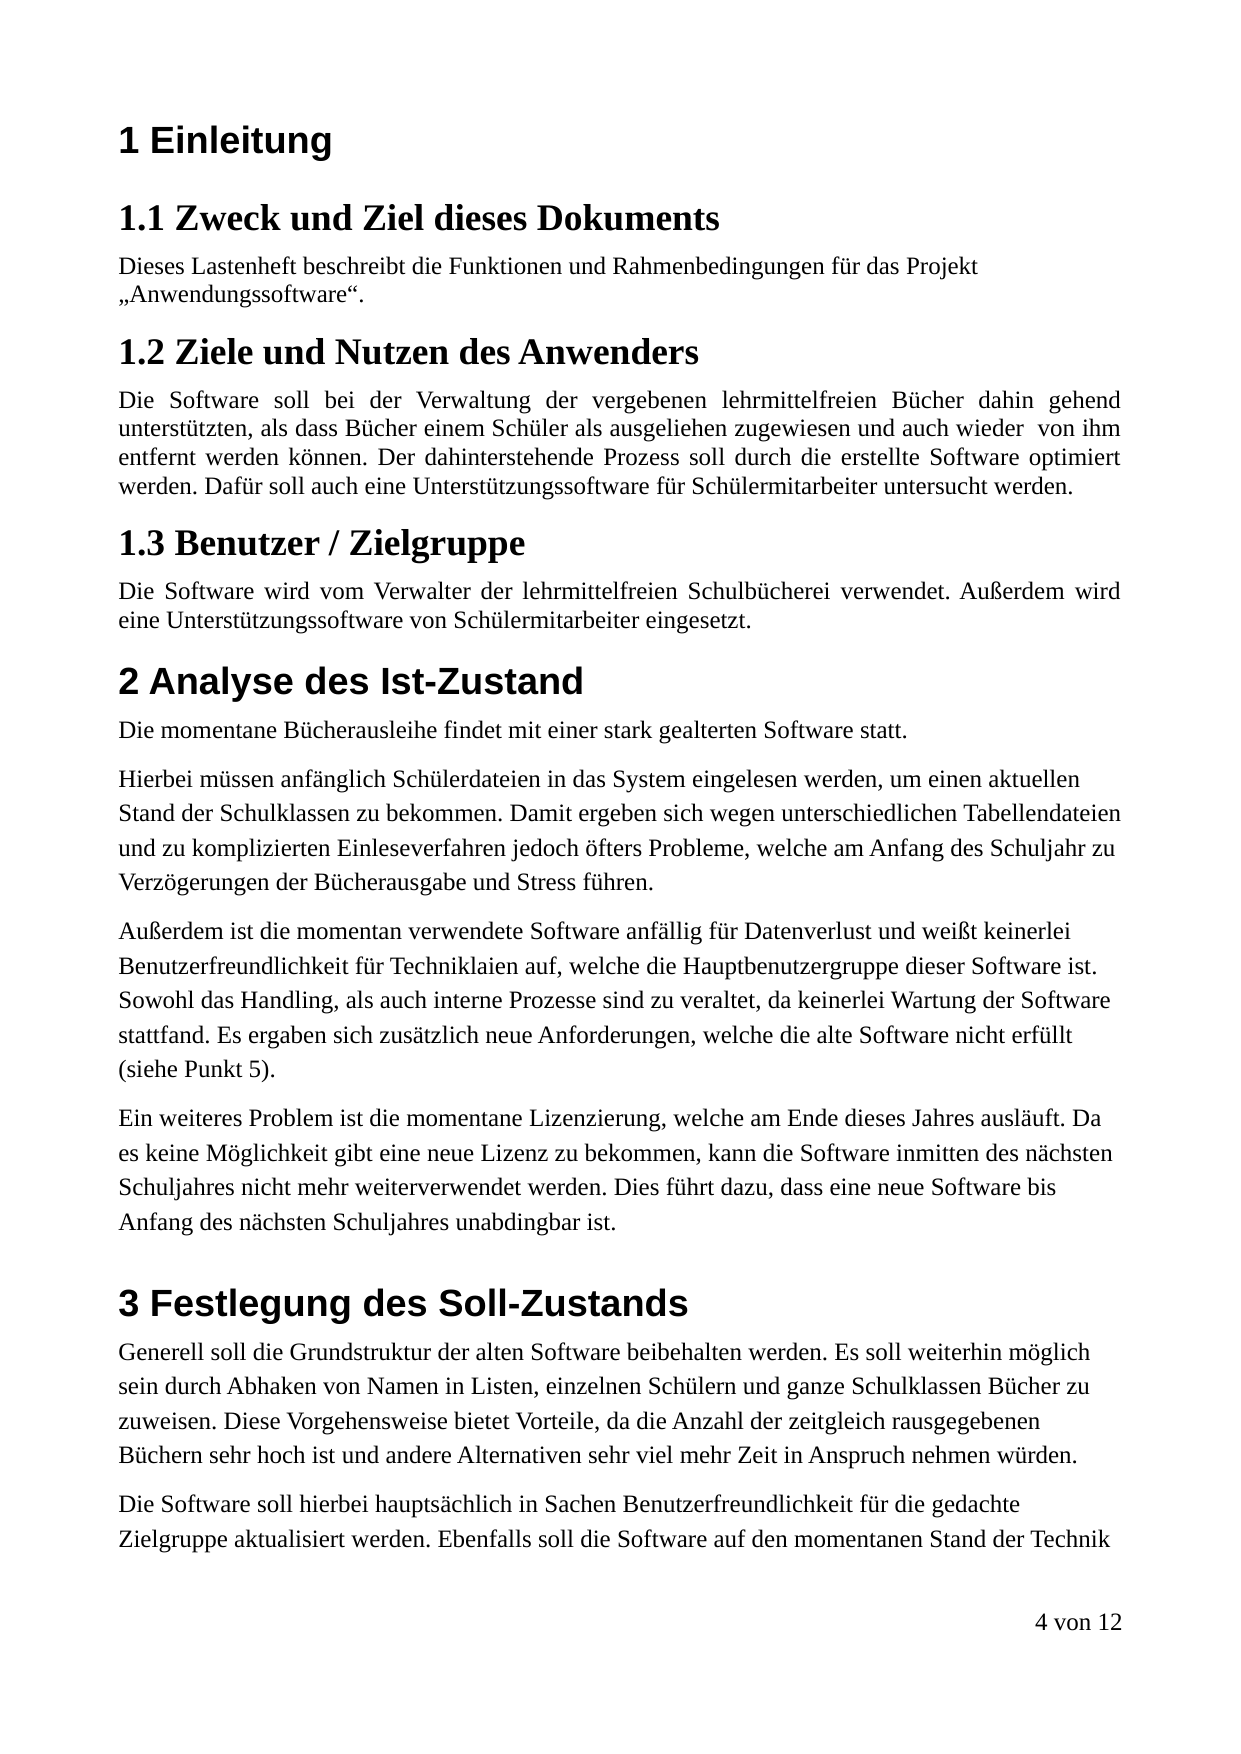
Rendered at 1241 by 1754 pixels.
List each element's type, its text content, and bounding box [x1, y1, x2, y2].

text Dieses Lastenheft beschreibt die Funktionen und Rahmenbedingungen für das Projekt „Anwendungssoftware“. [118, 251, 1122, 308]
text Hierbei müssen anfänglich Schülerdateien in das System eingelesen werden, um einen aktuellen Stand der Schulklassen zu bekommen. Damit ergeben sich wegen unterschiedlichen Tabellendateien und zu komplizierten Einleseverfahren jedoch öfters Probleme, welche am Anfang des Schuljahr zu Verzögerungen der Bücherausgabe und Stress führen. [118, 764, 1122, 896]
text Ein weiteres Problem ist die momentane Lizenzierung, welche am Ende dieses Jahres ausläuft. Da es keine Möglichkeit gibt eine neue Lizenz zu bekommen, kann die Software inmitten des nächsten Schuljahres nicht mehr weiterverwendet werden. Dies führt dazu, dass eine neue Software bis Anfang des nächsten Schuljahres unabdingbar ist. [118, 1103, 1122, 1236]
subtitle 1 Einleitung [118, 118, 1122, 162]
text Die momentane Bücherausleihe findet mit einer stark gealterten Software statt. [118, 715, 1122, 743]
subtitle 1.2 Ziele und Nutzen des Anwenders [118, 329, 1122, 372]
text Außerdem ist die momentan verwendete Software anfällig für Datenverlust und weißt keinerlei Benutzerfreundlichkeit für Techniklaien auf, welche die Hauptbenutzergruppe dieser Software ist. Sowohl das Handling, als auch interne Prozesse sind zu veraltet, da keinerlei Wartung der Software stattfand. Es ergaben sich zusätzlich neue Anforderungen, welche die alte Software nicht erfüllt (siehe Punkt 5). [118, 916, 1122, 1083]
text Die Software soll hierbei hauptsächlich in Sachen Benutzerfreundlichkeit für die gedachte Zielgruppe aktualisiert werden. Ebenfalls soll die Software auf den momentanen Stand der Technik [118, 1489, 1122, 1553]
text Die Software wird vom Verwalter der lehrmittelfreien Schulbücherei verwendet. Außerdem wird eine Unterstützungssoftware von Schülermitarbeiter eingesetzt. [118, 576, 1122, 634]
subtitle 1.3 Benutzer / Zielgruppe [118, 521, 1122, 564]
text Die Software soll bei der Verwaltung der vergebenen lehrmittelfreien Bücher dahin gehend unterstützten, als dass Bücher einem Schüler als ausgeliehen zugewiesen und auch wieder von ihm entfernt werden können. Der dahinterstehende Prozess soll durch die erstellte Software optimiert werden. Dafür soll auch eine Unterstützungssoftware für Schülermitarbeiter untersucht werden. [118, 385, 1122, 500]
subtitle 2 Analyse des Ist-Zustand [118, 659, 1122, 702]
subtitle 3 Festlegung des Soll-Zustands [118, 1281, 1122, 1324]
subtitle 1.1 Zweck und Ziel dieses Dokuments [118, 195, 1122, 238]
text Generell soll die Grundstruktur der alten Software beibehalten werden. Es soll weiterhin möglich sein durch Abhaken von Namen in Listen, einzelnen Schülern und ganze Schulklassen Bücher zu zuweisen. Diese Vorgehensweise bietet Vorteile, da die Anzahl der zeitgleich rausgegebenen Büchern sehr hoch ist und andere Alternativen sehr viel mehr Zeit in Anspruch nehmen würden. [118, 1337, 1122, 1469]
